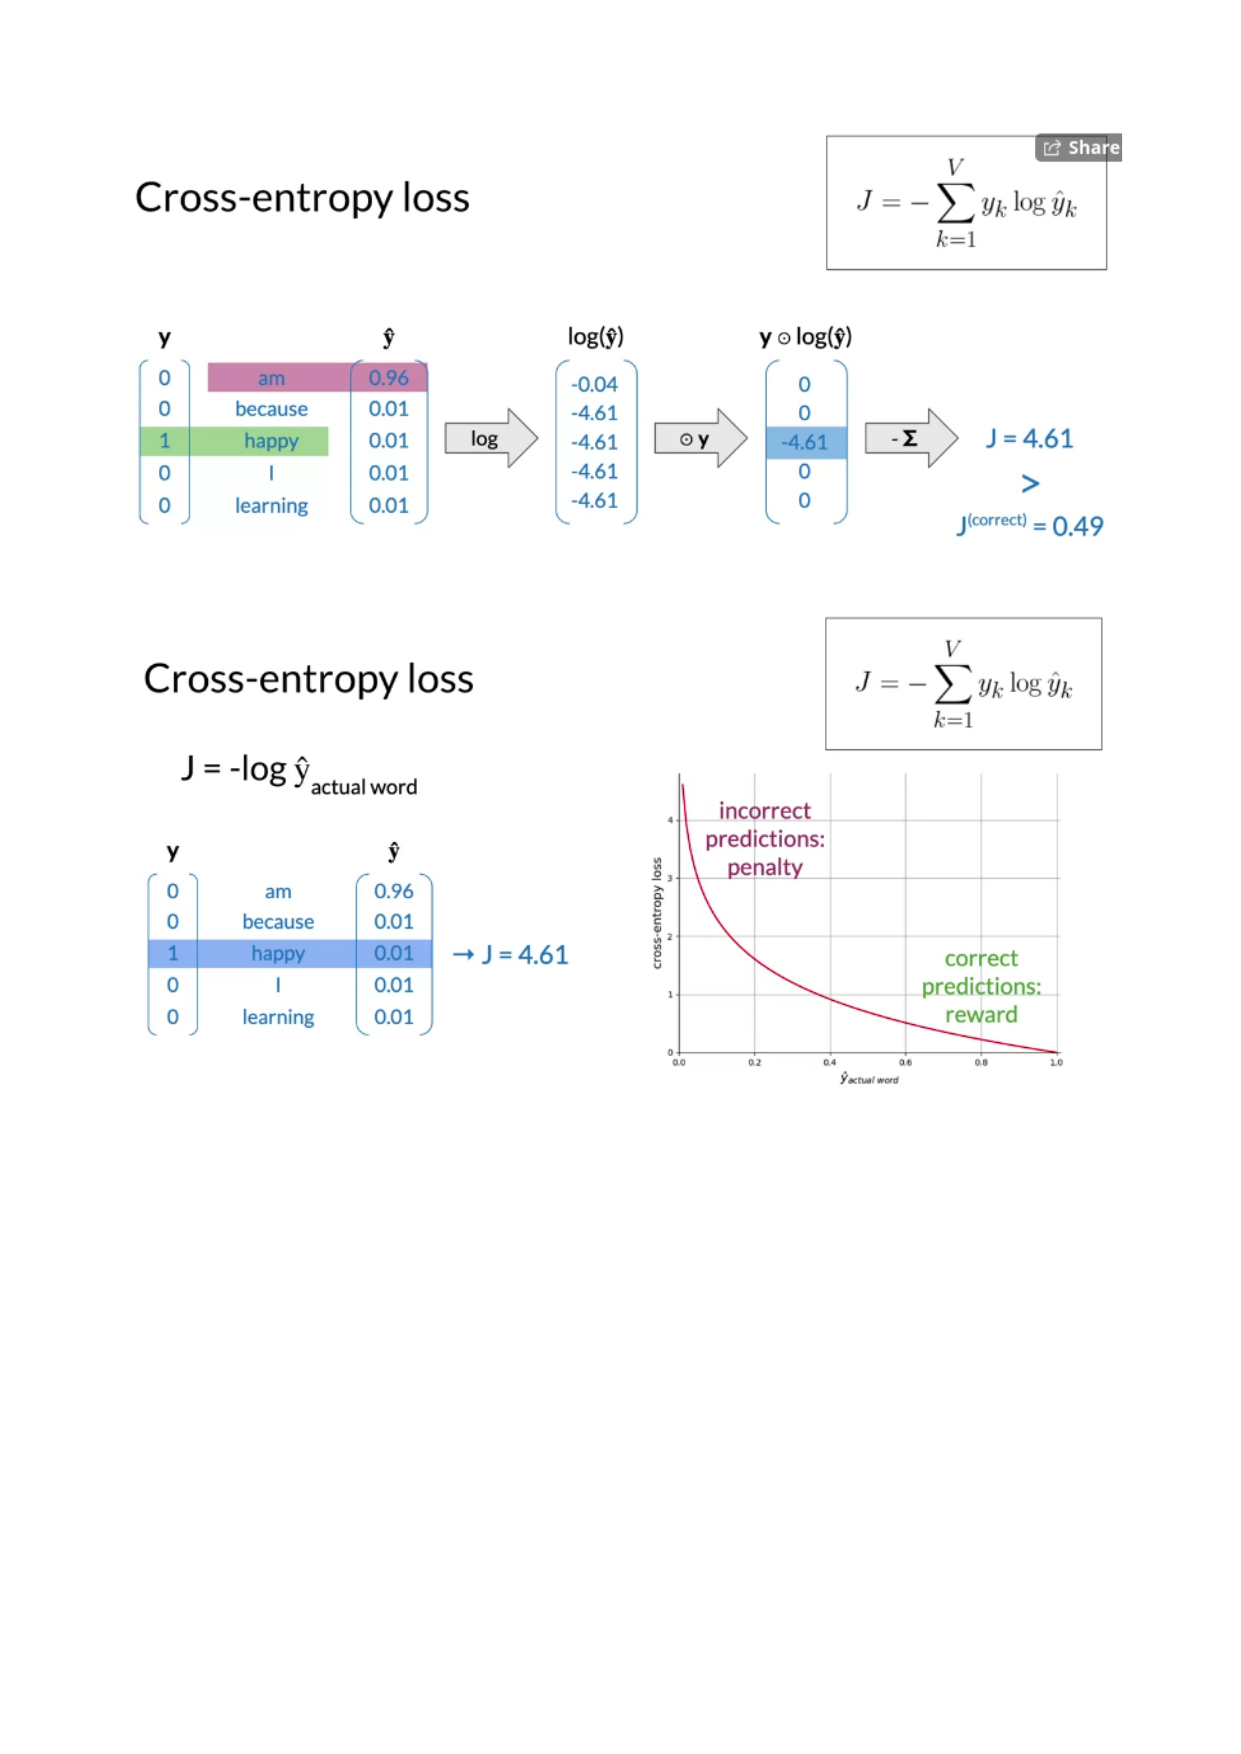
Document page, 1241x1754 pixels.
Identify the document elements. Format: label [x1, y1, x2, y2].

picture [118, 608, 1123, 1098]
picture [118, 118, 1123, 557]
